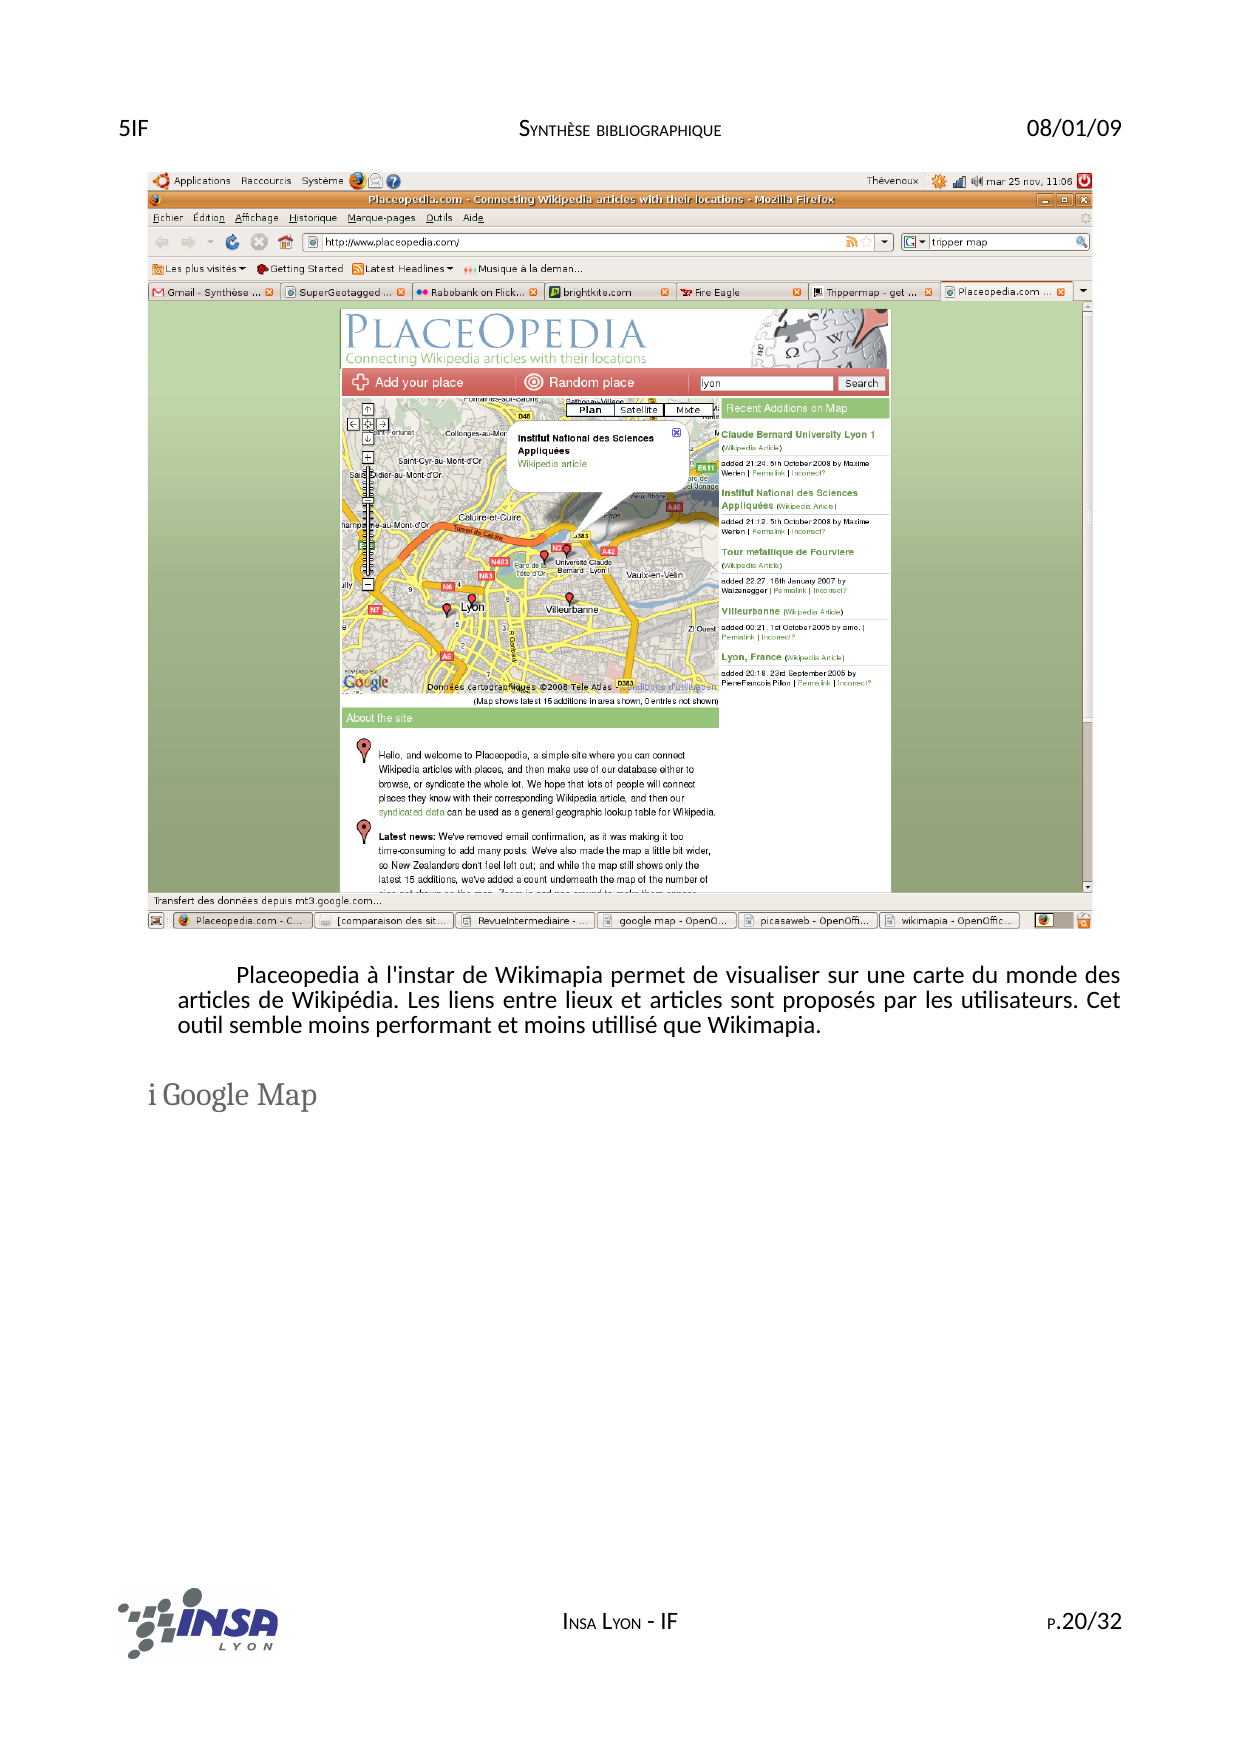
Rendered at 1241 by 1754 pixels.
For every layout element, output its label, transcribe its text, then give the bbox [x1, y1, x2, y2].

subtitle Google Map [118, 1076, 1122, 1113]
text Placeopedia à l'instar de Wikimapia permet de visualiser sur une carte du monde des articles de Wikipédia. Les liens entre lieux et articles sont proposés par les utilisateurs. Cet outil semble moins performant et moins utillisé que Wikimapia. [177, 965, 1122, 1040]
picture [118, 1588, 278, 1659]
picture [147, 172, 1093, 929]
